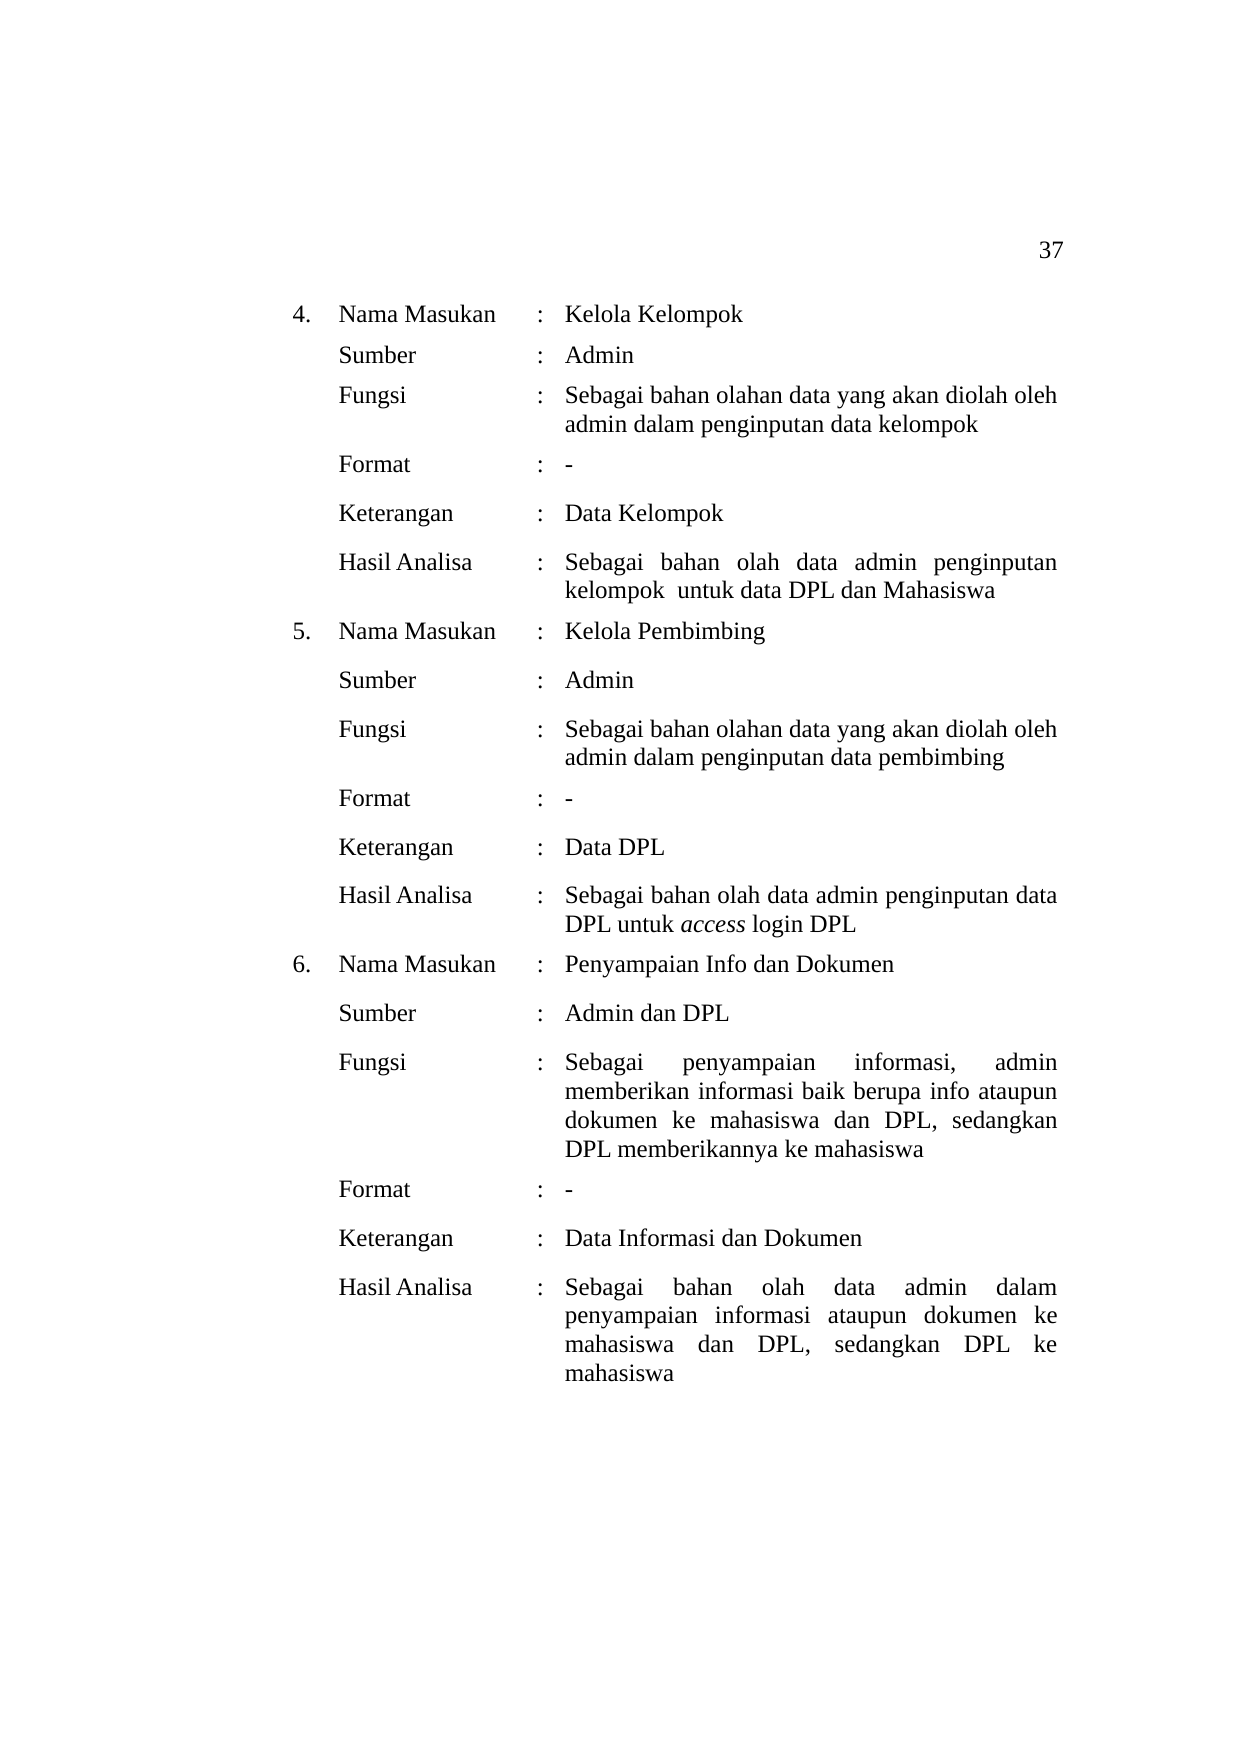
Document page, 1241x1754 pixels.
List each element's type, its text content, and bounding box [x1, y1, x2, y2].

table_cell Hasil Analisa [333, 875, 531, 944]
table_cell : [531, 826, 559, 875]
table_cell : [531, 610, 559, 659]
table_cell : [531, 1217, 559, 1266]
table_cell Sumber [333, 659, 531, 708]
table_cell Hasil Analisa [333, 1266, 531, 1392]
table_cell Sebagai bahan olahan data yang akan diolah oleh admin dalam penginputan data kelompok [559, 374, 1063, 443]
table_cell Keterangan [333, 492, 531, 541]
table_cell [286, 993, 332, 1042]
table_cell : [531, 1266, 559, 1392]
table_cell Format [333, 777, 531, 826]
table_cell [286, 1217, 332, 1266]
table_cell Fungsi [333, 374, 531, 443]
table_cell [286, 708, 332, 777]
table_cell Fungsi [333, 708, 531, 777]
table_cell : [531, 777, 559, 826]
table_cell Kelola Pembimbing [559, 610, 1063, 659]
table_cell : [531, 492, 559, 541]
table_cell [286, 492, 332, 541]
table_cell Fungsi [333, 1042, 531, 1168]
table_cell Hasil Analisa [333, 541, 531, 610]
table_cell [286, 541, 332, 610]
table_cell : [531, 659, 559, 708]
table_cell : [531, 708, 559, 777]
table_cell [286, 374, 332, 443]
table_cell Admin [559, 659, 1063, 708]
table_cell [286, 1168, 332, 1217]
table_cell - [559, 777, 1063, 826]
table_header Nama Masukan [333, 294, 531, 334]
table_cell Keterangan [333, 1217, 531, 1266]
table_cell [286, 334, 332, 374]
table_cell Format [333, 1168, 531, 1217]
table_cell Admin [559, 334, 1063, 374]
table_cell : [531, 875, 559, 944]
table_cell Penyampaian Info dan Dokumen [559, 944, 1063, 993]
table_cell Data Informasi dan Dokumen [559, 1217, 1063, 1266]
table_header Kelola Kelompok [559, 294, 1063, 334]
table_cell Data Kelompok [559, 492, 1063, 541]
table_cell Sebagai bahan olah data admin penginputan data DPL untuk access login DPL [559, 875, 1063, 944]
table_cell Nama Masukan [333, 610, 531, 659]
table_cell : [531, 374, 559, 443]
table_cell Sebagai bahan olahan data yang akan diolah oleh admin dalam penginputan data pembimbing [559, 708, 1063, 777]
table_header : [531, 294, 559, 334]
table_cell Sebagai penyampaian informasi, admin memberikan informasi baik berupa info ataupun dokumen ke mahasiswa dan DPL, sedangkan DPL memberikannya ke mahasiswa [559, 1042, 1063, 1168]
table_cell Sebagai bahan olah data admin dalam penyampaian informasi ataupun dokumen ke mahasiswa dan DPL, sedangkan DPL ke mahasiswa [559, 1266, 1063, 1392]
table_cell Sumber [333, 993, 531, 1042]
table_cell : [531, 944, 559, 993]
table_cell [286, 659, 332, 708]
table_cell Nama Masukan [333, 944, 531, 993]
table_header 4. [286, 294, 332, 334]
table_cell Keterangan [333, 826, 531, 875]
table_cell - [559, 443, 1063, 492]
table_cell : [531, 993, 559, 1042]
table_cell Format [333, 443, 531, 492]
table_cell Data DPL [559, 826, 1063, 875]
table_cell 5. [286, 610, 332, 659]
table_cell : [531, 443, 559, 492]
table_cell : [531, 1042, 559, 1168]
table_cell Sebagai bahan olah data admin penginputan kelompok untuk data DPL dan Mahasiswa [559, 541, 1063, 610]
table_cell : [531, 334, 559, 374]
table_cell [286, 443, 332, 492]
table_cell 6. [286, 944, 332, 993]
table_cell [286, 777, 332, 826]
table_cell [286, 826, 332, 875]
table_cell Sumber [333, 334, 531, 374]
table_cell Admin dan DPL [559, 993, 1063, 1042]
table_cell [286, 875, 332, 944]
table_cell [286, 1266, 332, 1392]
table_cell [286, 1042, 332, 1168]
table_cell : [531, 541, 559, 610]
table_cell : [531, 1168, 559, 1217]
table_cell - [559, 1168, 1063, 1217]
